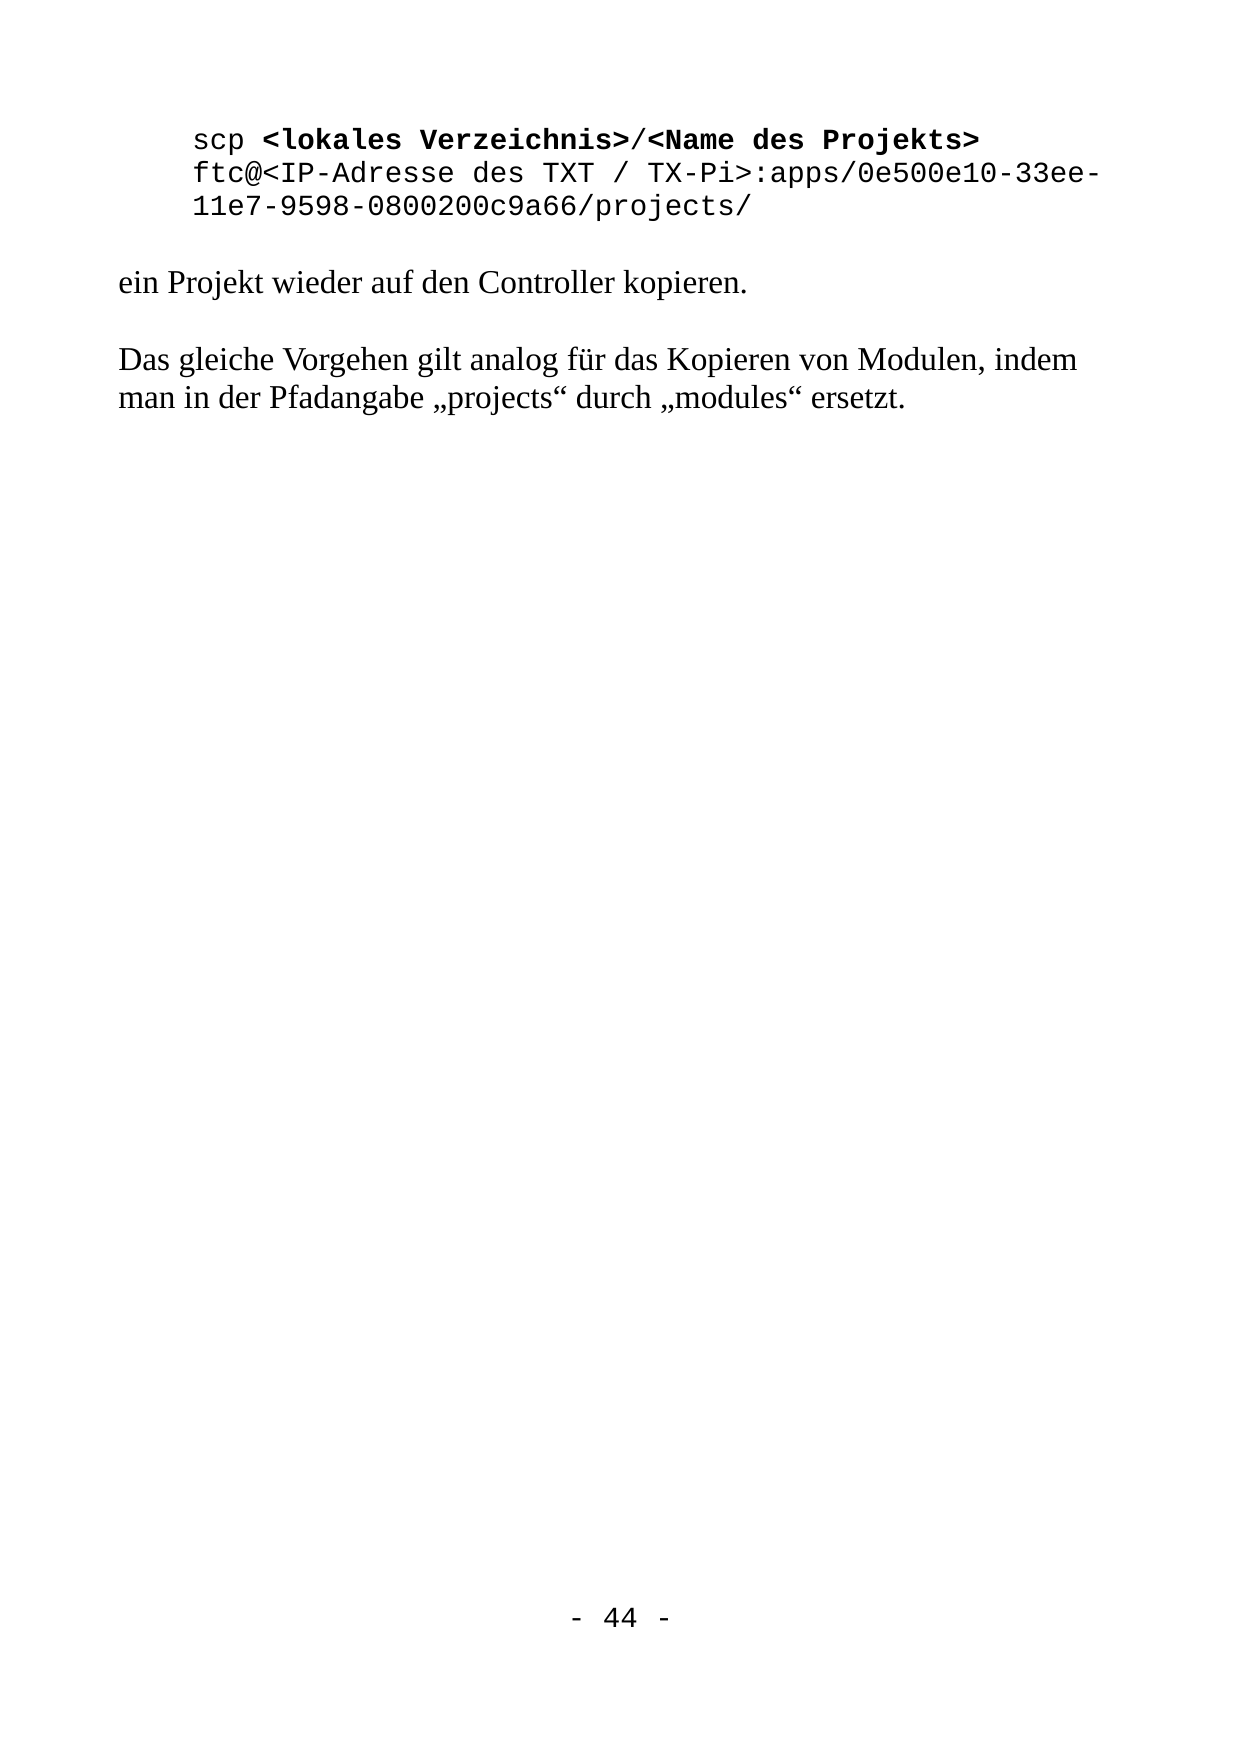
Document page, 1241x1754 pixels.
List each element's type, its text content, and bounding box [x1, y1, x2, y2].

text scp <lokales Verzeichnis>/<Name des Projekts> [118, 118, 1122, 158]
text ein Projekt wieder auf den Controller kopieren. [118, 262, 1122, 301]
text Das gleiche Vorgehen gilt analog für das Kopieren von Modulen, indem man in der Pfadangabe „projects“ durch „modules“ ersetzt. [118, 339, 1122, 416]
text ftc@<IP-Adresse des TXT / TX-Pi>:apps/0e500e10-33ee- 11e7-9598-0800200c9a66/projects/ [118, 158, 1122, 224]
